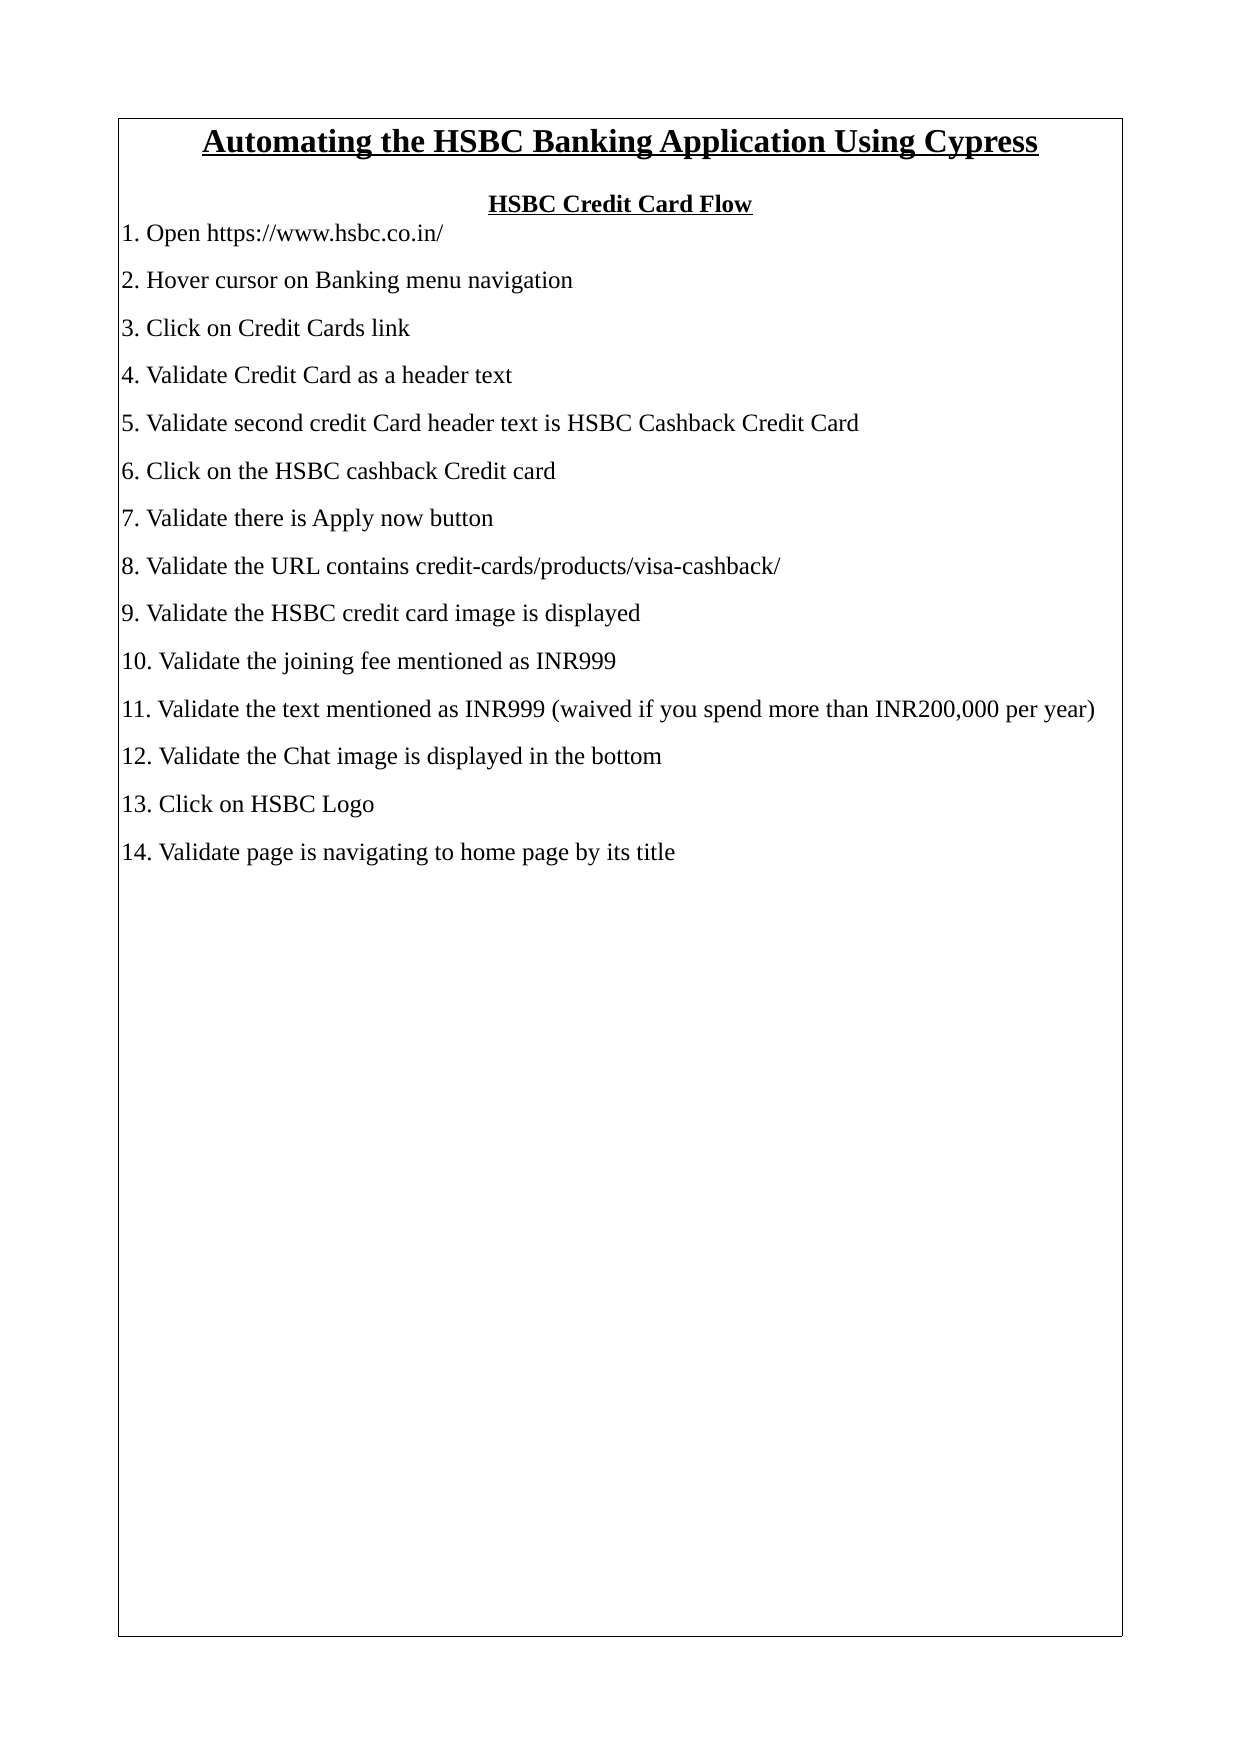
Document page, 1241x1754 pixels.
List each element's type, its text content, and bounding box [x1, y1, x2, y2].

text 4. Validate Credit Card as a header text [121, 361, 1119, 389]
text 13. Click on HSBC Logo [121, 789, 1119, 818]
text 5. Validate second credit Card header text is HSBC Cashback Credit Card [121, 408, 1119, 437]
text 14. Validate page is navigating to home page by its title [121, 837, 1119, 865]
text 8. Validate the URL contains credit-cards/products/visa-cashback/ [121, 551, 1119, 580]
text 12. Validate the Chat image is displayed in the bottom [121, 741, 1119, 770]
text 9. Validate the HSBC credit card image is displayed [121, 598, 1119, 627]
text 11. Validate the text mentioned as INR999 (waived if you spend more than INR200,000 per year) [121, 694, 1119, 722]
text 10. Validate the joining fee mentioned as INR999 [121, 646, 1119, 675]
text 2. Hover cursor on Banking menu navigation [121, 265, 1119, 294]
text 1. Open https://www.hsbc.co.in/ [121, 218, 1119, 246]
text HSBC Credit Card Flow [121, 189, 1119, 218]
text 6. Click on the HSBC cashback Credit card [121, 456, 1119, 484]
text 7. Validate there is Apply now button [121, 503, 1119, 532]
text 3. Click on Credit Cards link [121, 313, 1119, 342]
